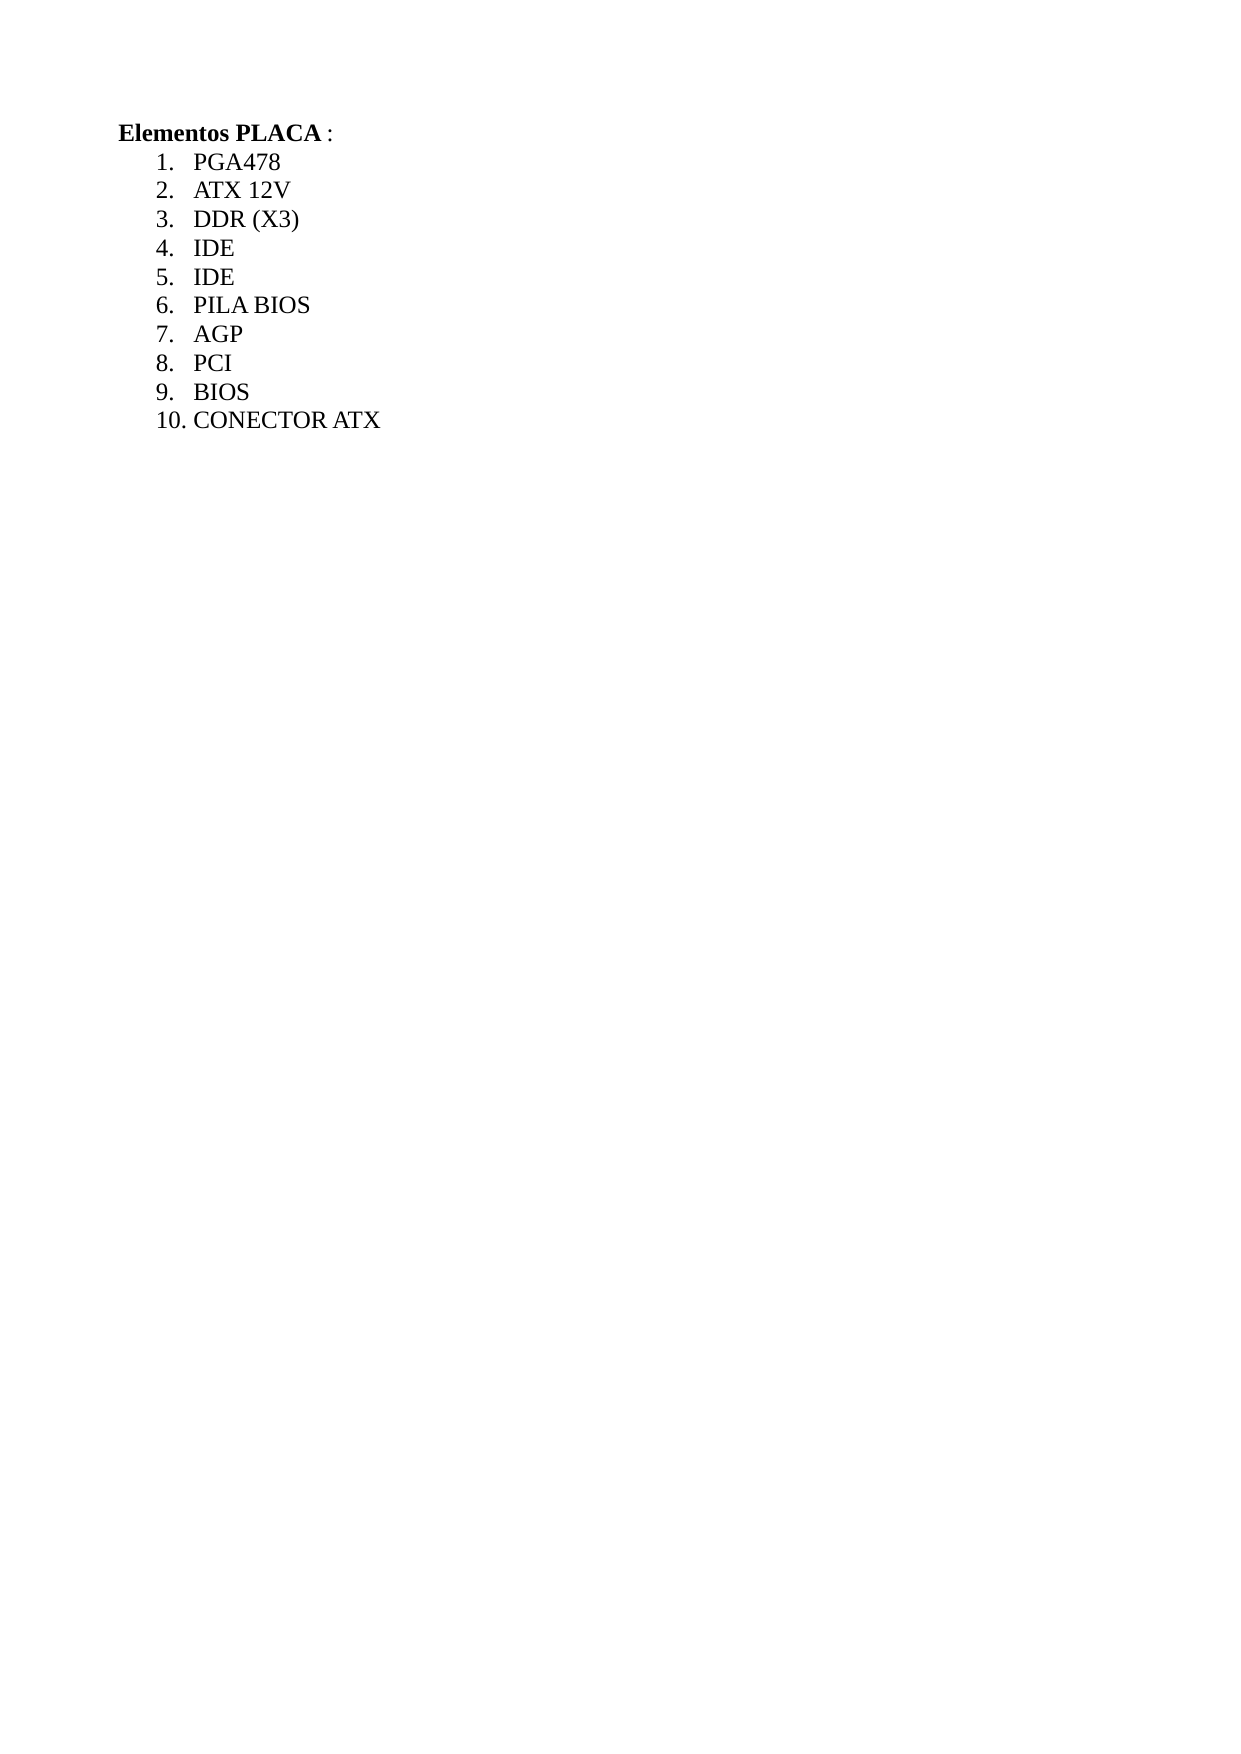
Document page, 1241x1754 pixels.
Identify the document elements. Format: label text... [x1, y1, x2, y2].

list DDR (X3) [156, 204, 1122, 233]
list IDE [156, 262, 1122, 291]
list PGA478 [156, 147, 1122, 176]
list PILA BIOS [156, 291, 1122, 319]
list BIOS [156, 377, 1122, 406]
list IDE [156, 233, 1122, 262]
list CONECTOR ATX [156, 406, 1122, 434]
list AGP [156, 319, 1122, 348]
list PCI [156, 348, 1122, 377]
text Elementos PLACA : [118, 118, 1122, 147]
list ATX 12V [156, 176, 1122, 204]
